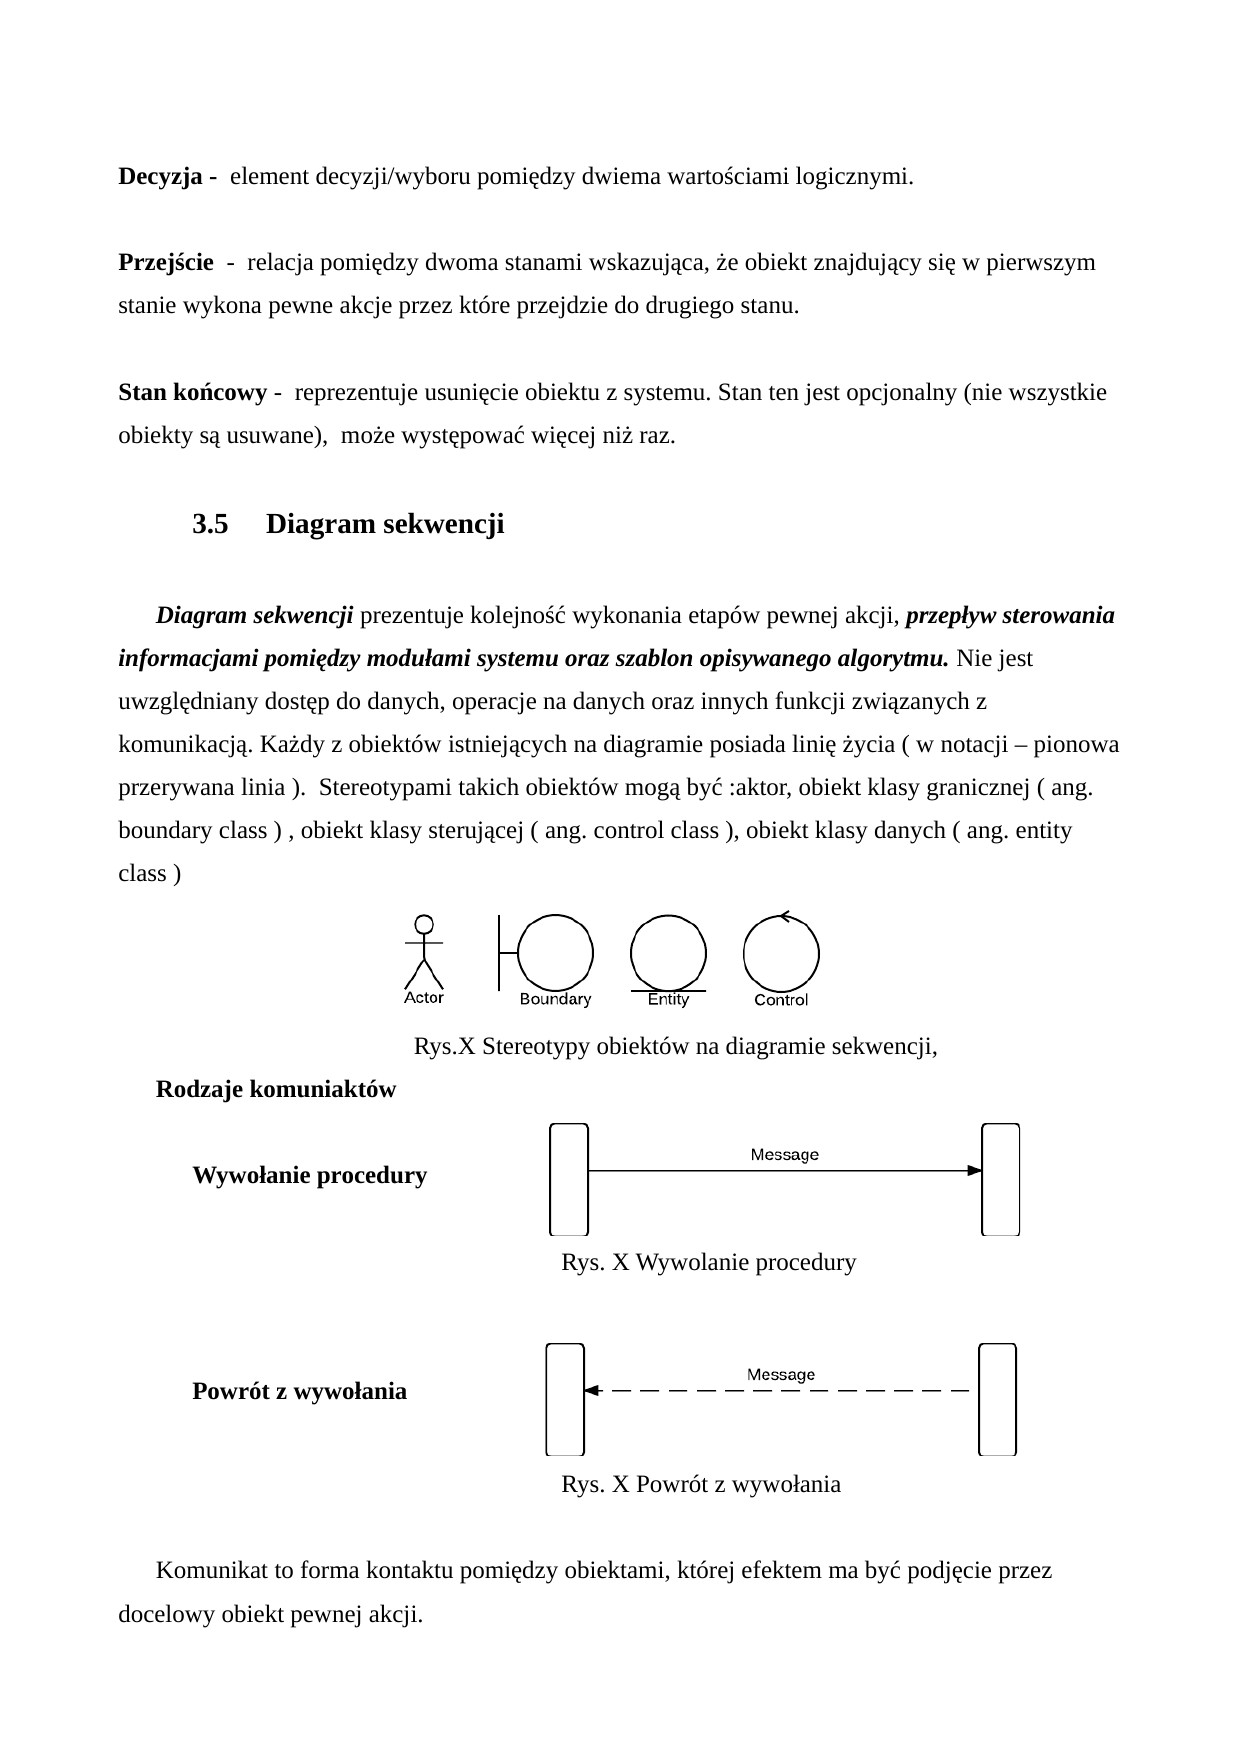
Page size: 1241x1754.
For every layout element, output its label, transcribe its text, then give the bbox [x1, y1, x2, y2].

text Stan końcowy - reprezentuje usunięcie obiektu z systemu. Stan ten jest opcjonalny (nie wszystkie obiekty są usuwane), może występować więcej niż raz. [118, 377, 1122, 449]
text Rodzaje komuniaktów [118, 1074, 1122, 1103]
text Rys.X Stereotypy obiektów na diagramie sekwencji, [118, 1031, 1122, 1060]
text Decyzja - element decyzji/wyboru pomiędzy dwiema wartościami logicznymi. [118, 161, 1122, 190]
text Diagram sekwencji prezentuje kolejność wykonania etapów pewnej akcji, przepływ sterowania informacjami pomiędzy modułami systemu oraz szablon opisywanego algorytmu. Nie jest uwzględniany dostęp do danych, operacje na danych oraz innych funkcji związanych z komunikacją. Każdy z obiektów istniejących na diagramie posiada linię życia ( w notacji – pionowa przerywana linia ). Stereotypami takich obiektów mogą być :aktor, obiekt klasy granicznej ( ang. boundary class ) , obiekt klasy sterującej ( ang. control class ), obiekt klasy danych ( ang. entity class ) [118, 600, 1122, 887]
text Przejście - relacja pomiędzy dwoma stanami wskazująca, że obiekt znajdujący się w pierwszym stanie wykona pewne akcje przez które przejdzie do drugiego stanu. [118, 247, 1122, 319]
picture [452, 1343, 1108, 1456]
picture [456, 1123, 1111, 1236]
picture [292, 906, 948, 1019]
text [1108, 1376, 1122, 1405]
text Wywołanie procedury [118, 1160, 456, 1189]
text Rys. X Powrót z wywołania [118, 1469, 1122, 1498]
text Komunikat to forma kontaktu pomiędzy obiektami, której efektem ma być podjęcie przez docelowy obiekt pewnej akcji. [118, 1556, 1122, 1627]
text Rys. X Wywolanie procedury [118, 1247, 1122, 1275]
text Powrót z wywołania [118, 1376, 452, 1405]
text 3.5 Diagram sekwencji [118, 506, 1122, 540]
